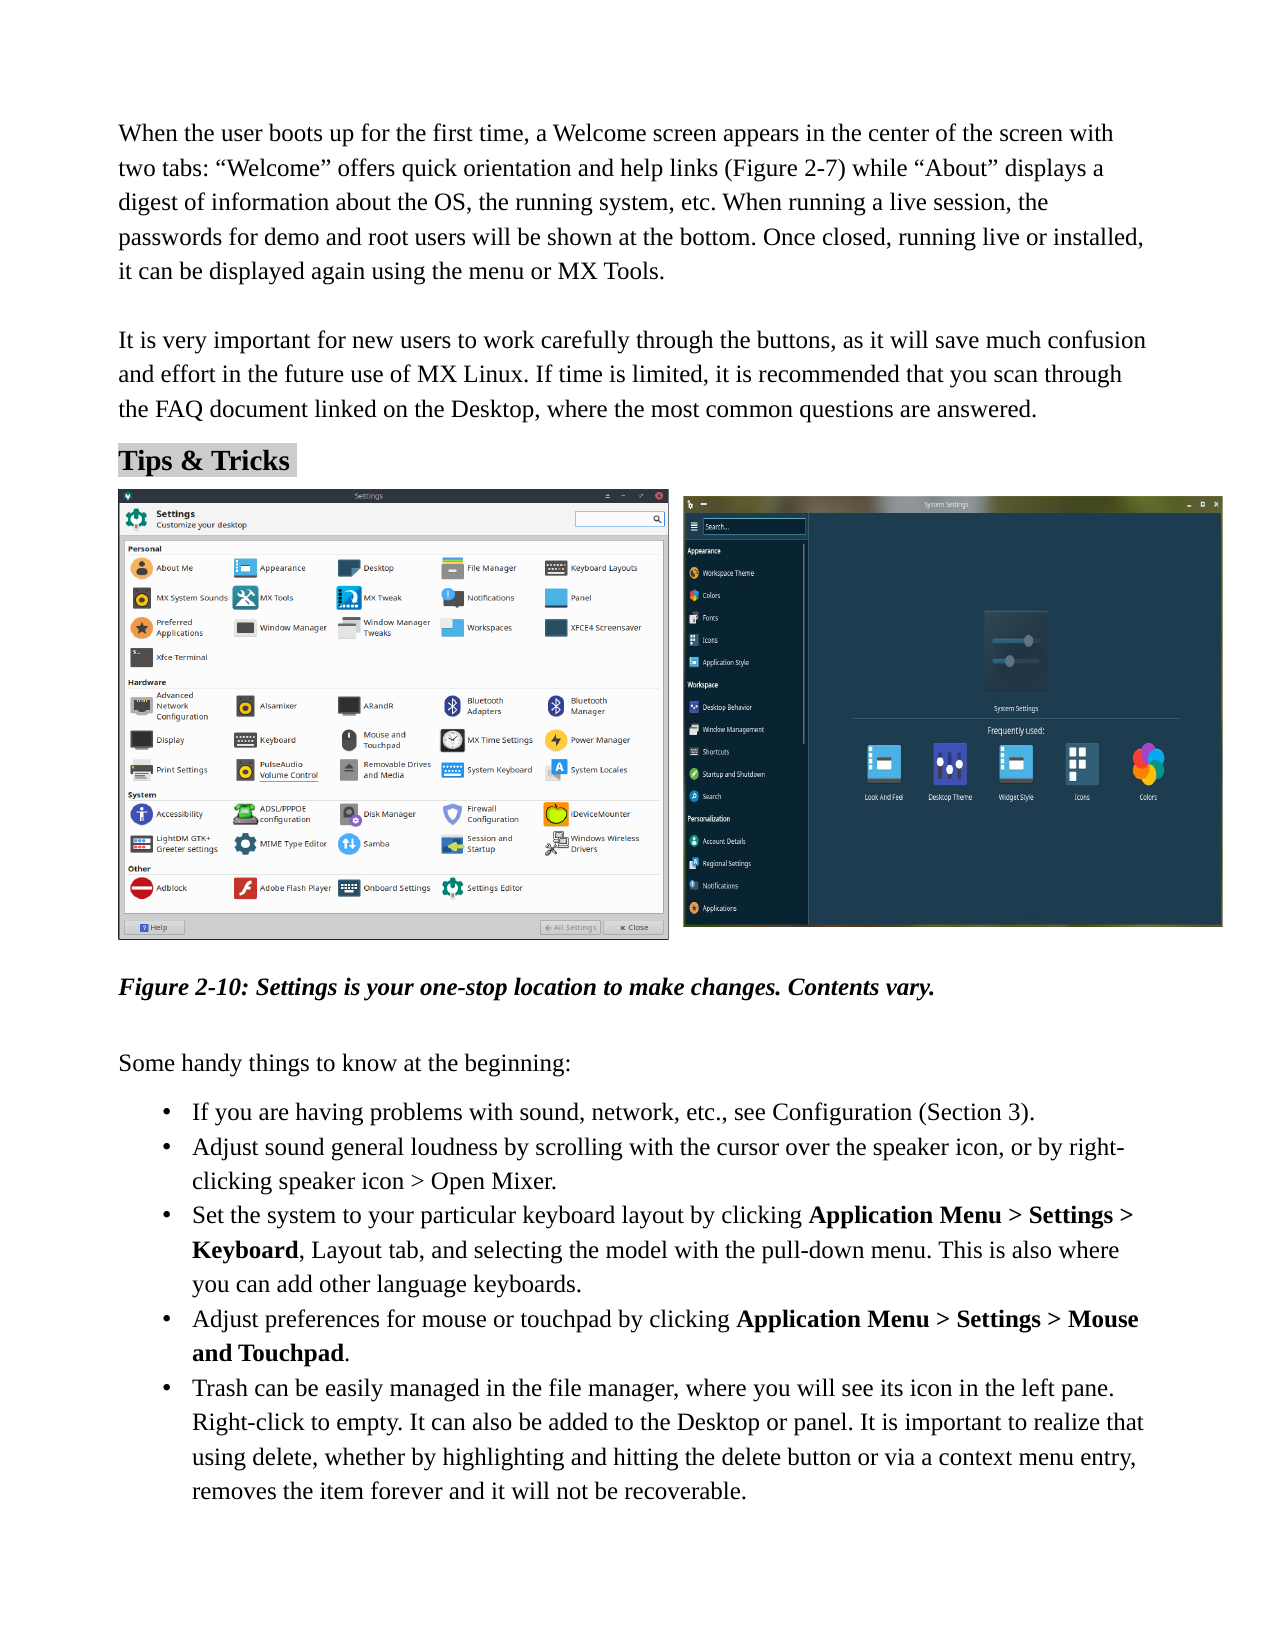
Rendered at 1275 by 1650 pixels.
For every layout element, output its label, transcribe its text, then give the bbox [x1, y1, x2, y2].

picture [118, 489, 669, 940]
list Set the system to your particular keyboard layout by clicking Application Menu > Settings > Keyboard, Layout tab, and selecting the model with the pull-down menu. This is also where you can add other language keyboards. [162, 1201, 1157, 1298]
text Some handy things to know at the beginning: [118, 1048, 1157, 1077]
list Adjust preferences for mouse or touchpad by clicking Application Menu > Settings > Mouse and Touchpad. [162, 1304, 1157, 1367]
list If you are having problems with sound, network, etc., see Configuration (Section 3). [162, 1097, 1157, 1126]
text Figure 2-10: Settings is your one-stop location to make changes. Contents vary. [118, 972, 1157, 1001]
picture [683, 496, 1223, 927]
text When the user boots up for the first time, a Welcome screen appears in the center of the screen with two tabs: “Welcome” offers quick orientation and help links (Figure 2-7) while “About” displays a digest of information about the OS, the running system, etc. When running a live session, the passwords for demo and root users will be shown at the bottom. Once closed, running live or installed, it can be displayed again using the menu or MX Tools. [118, 118, 1157, 285]
list Adjust sound general loudness by scrolling with the cursor over the speaker icon, or by right-clicking speaker icon > Open Mixer. [162, 1132, 1157, 1195]
subtitle Tips & Tricks [297, 443, 1157, 477]
list Trash can be easily managed in the file manager, where you will see its icon in the left pane. Right-click to empty. It can also be added to the Desktop or panel. It is important to realize that using delete, whether by highlighting and hitting the delete button or via a context menu entry, removes the item forever and it will not be recoverable. [162, 1373, 1157, 1505]
text It is very important for new users to work carefully through the buttons, as it will save much confusion and effort in the future use of MX Linux. If time is limited, it is recommended that you scan through the FAQ document linked on the Desktop, where the most common questions are answered. [118, 325, 1157, 423]
